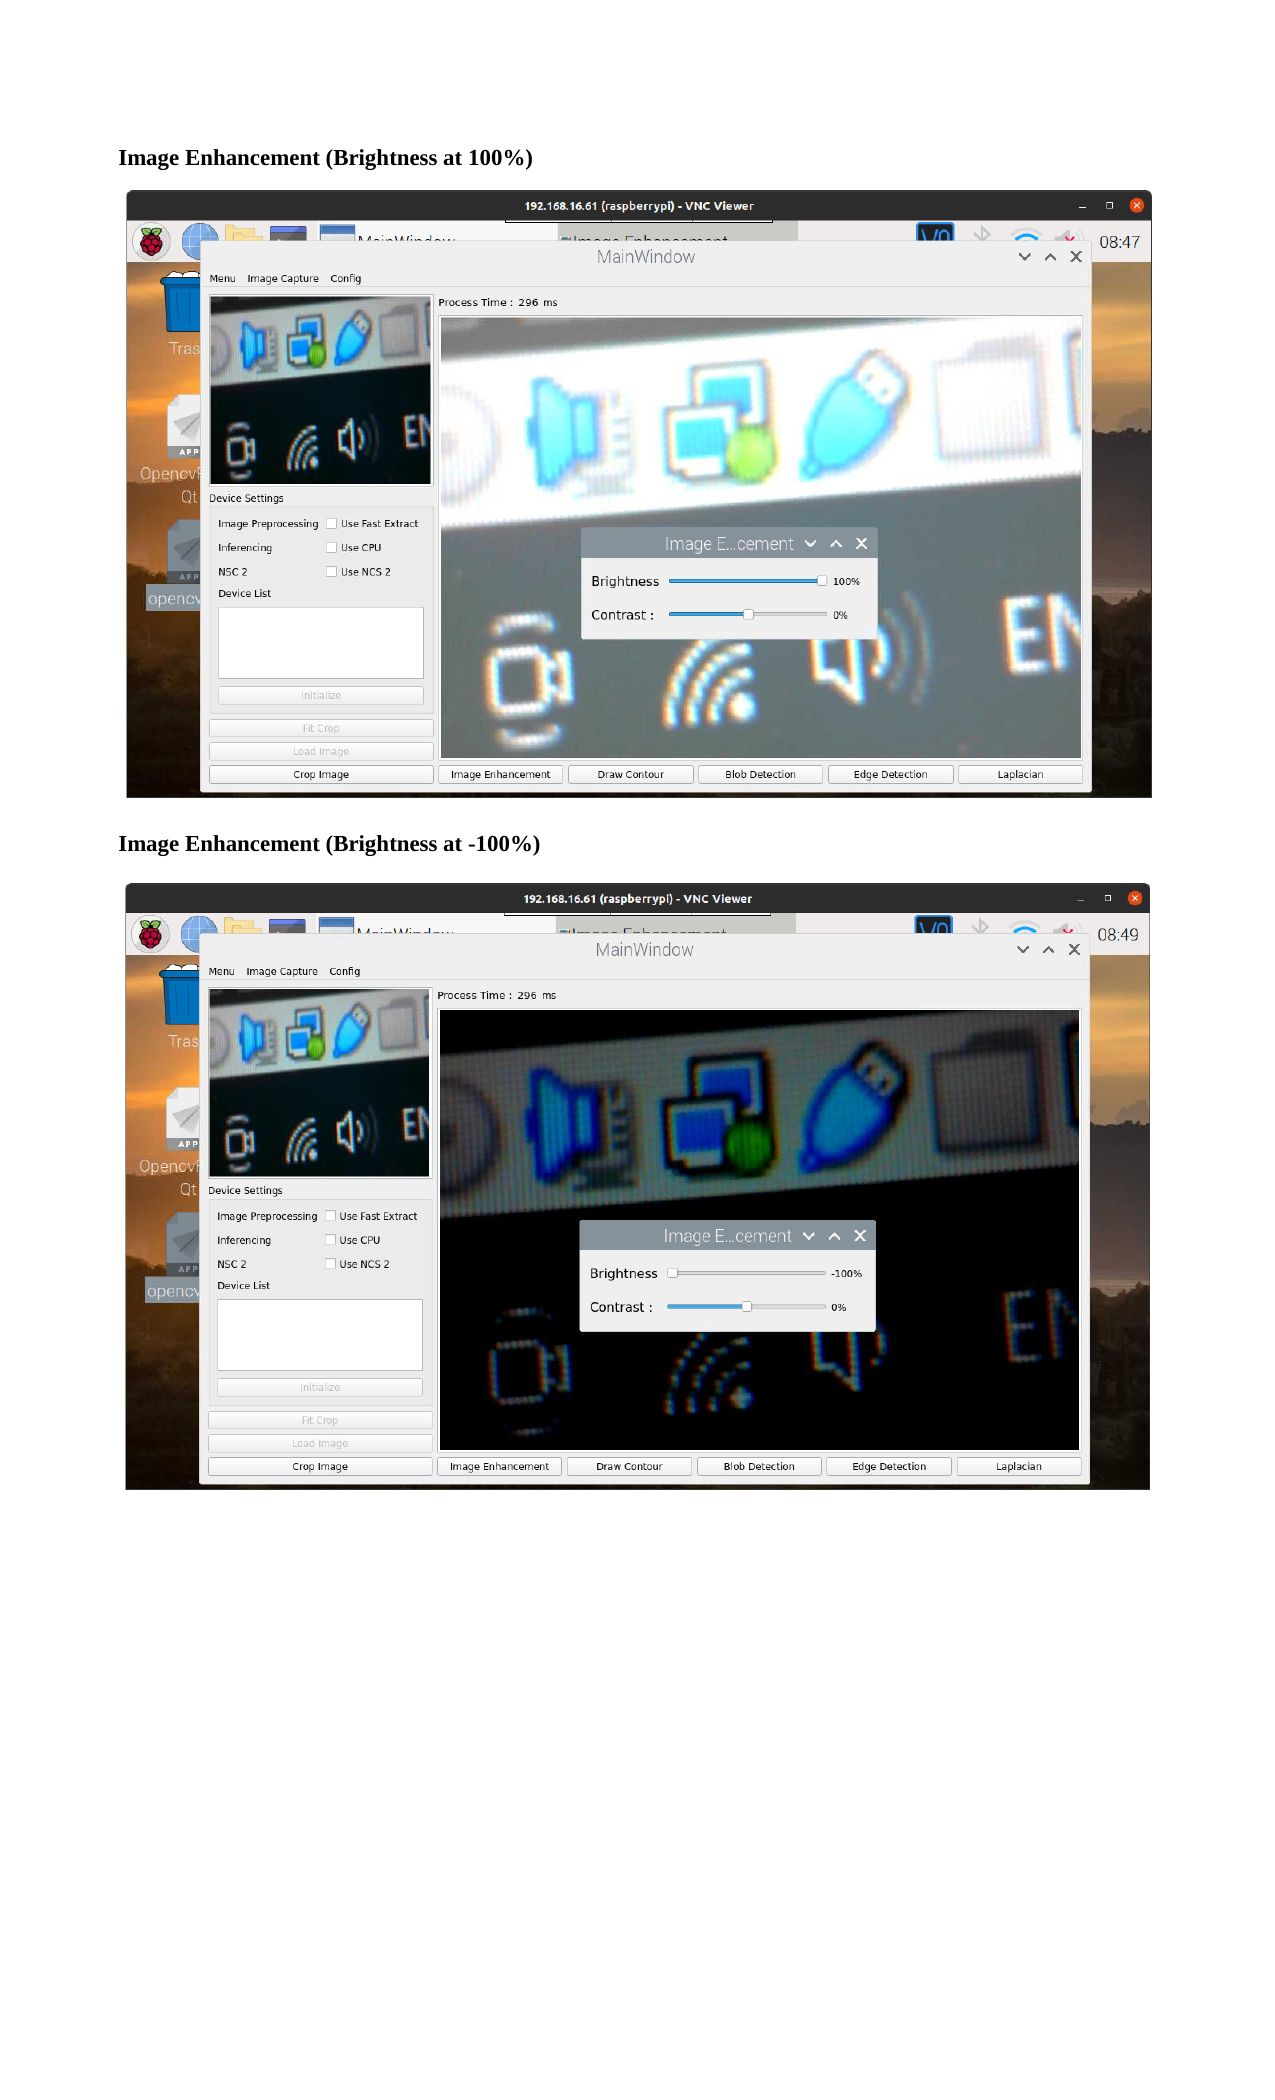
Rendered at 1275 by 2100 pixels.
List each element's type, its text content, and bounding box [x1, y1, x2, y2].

text Image Enhancement (Brightness at 100%) [118, 144, 1157, 171]
picture [118, 877, 1157, 1497]
picture [120, 185, 1159, 805]
text Image Enhancement (Brightness at -100%) [118, 830, 1157, 856]
